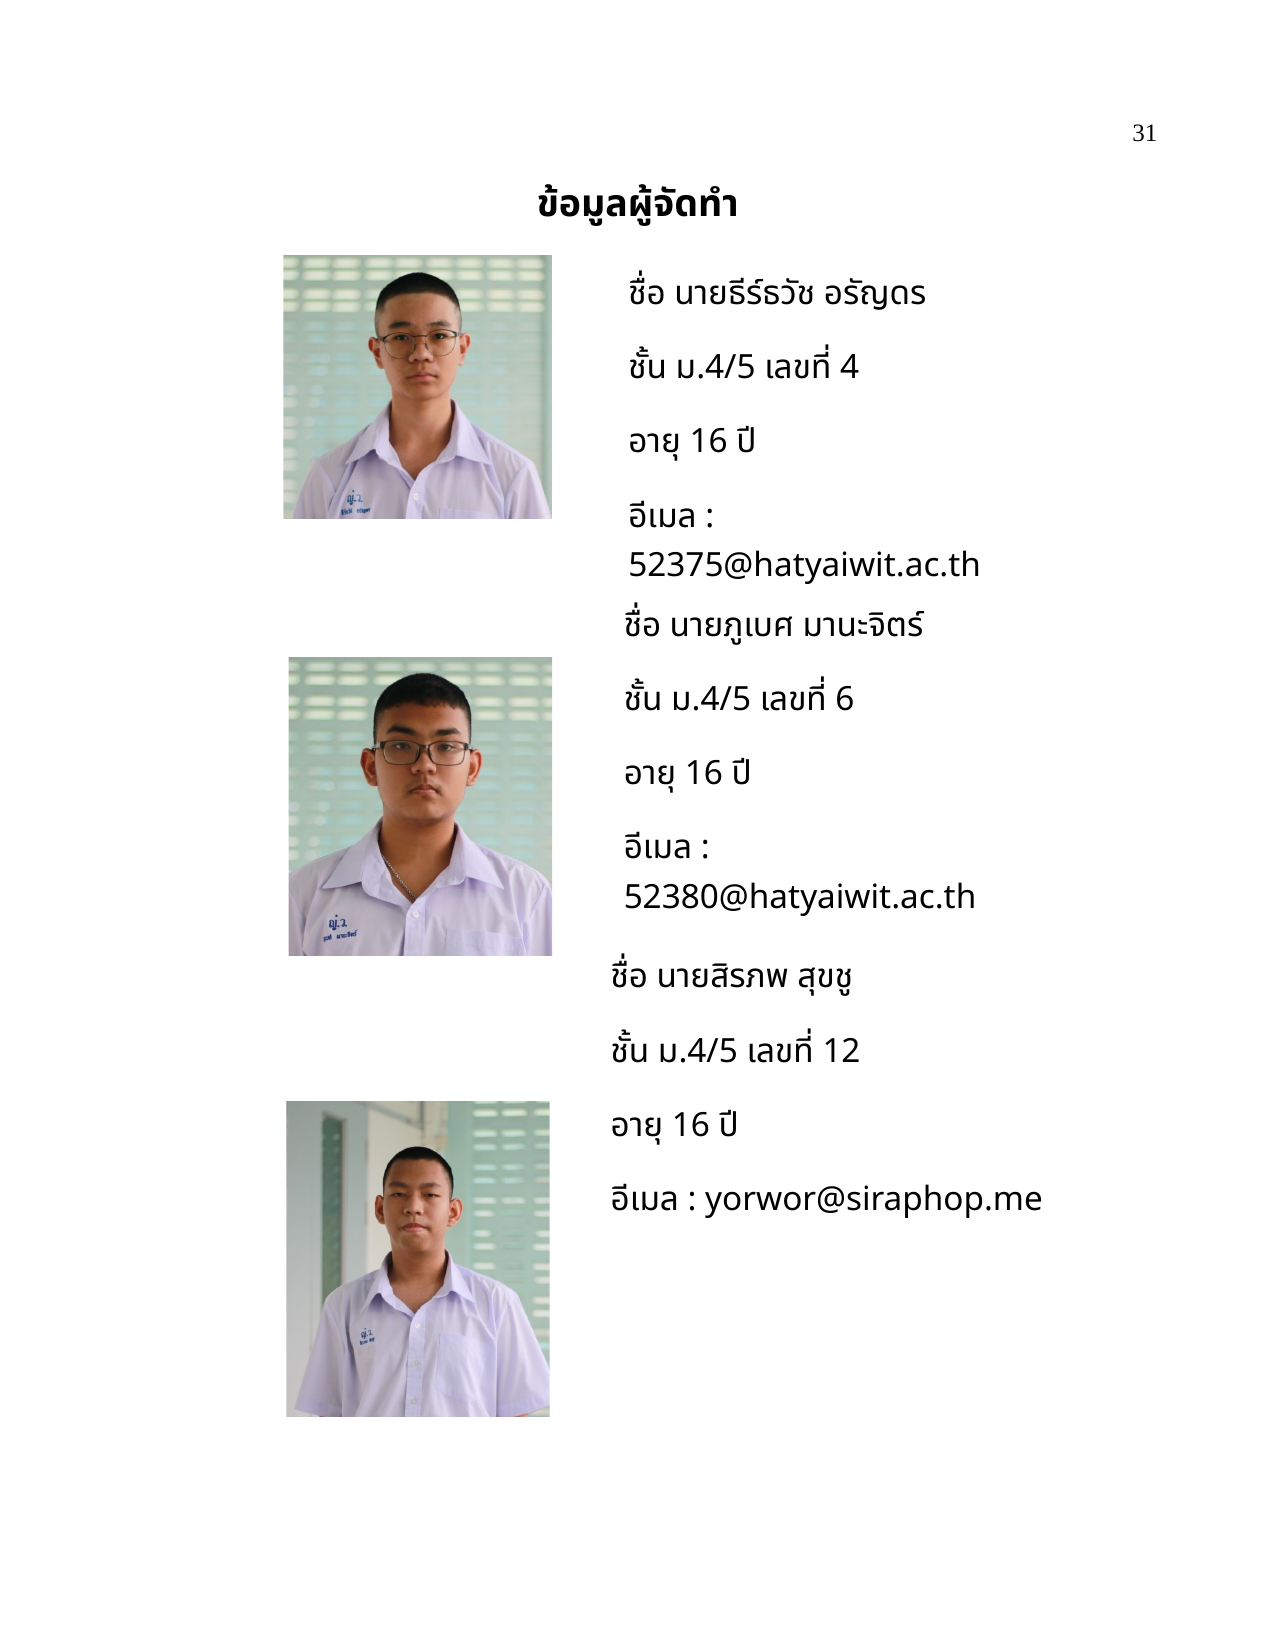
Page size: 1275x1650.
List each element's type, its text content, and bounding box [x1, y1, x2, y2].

text ข้อมูลผู้จัดทำ [118, 176, 1157, 233]
picture [286, 1101, 550, 1417]
picture [288, 657, 553, 956]
picture [283, 255, 552, 519]
